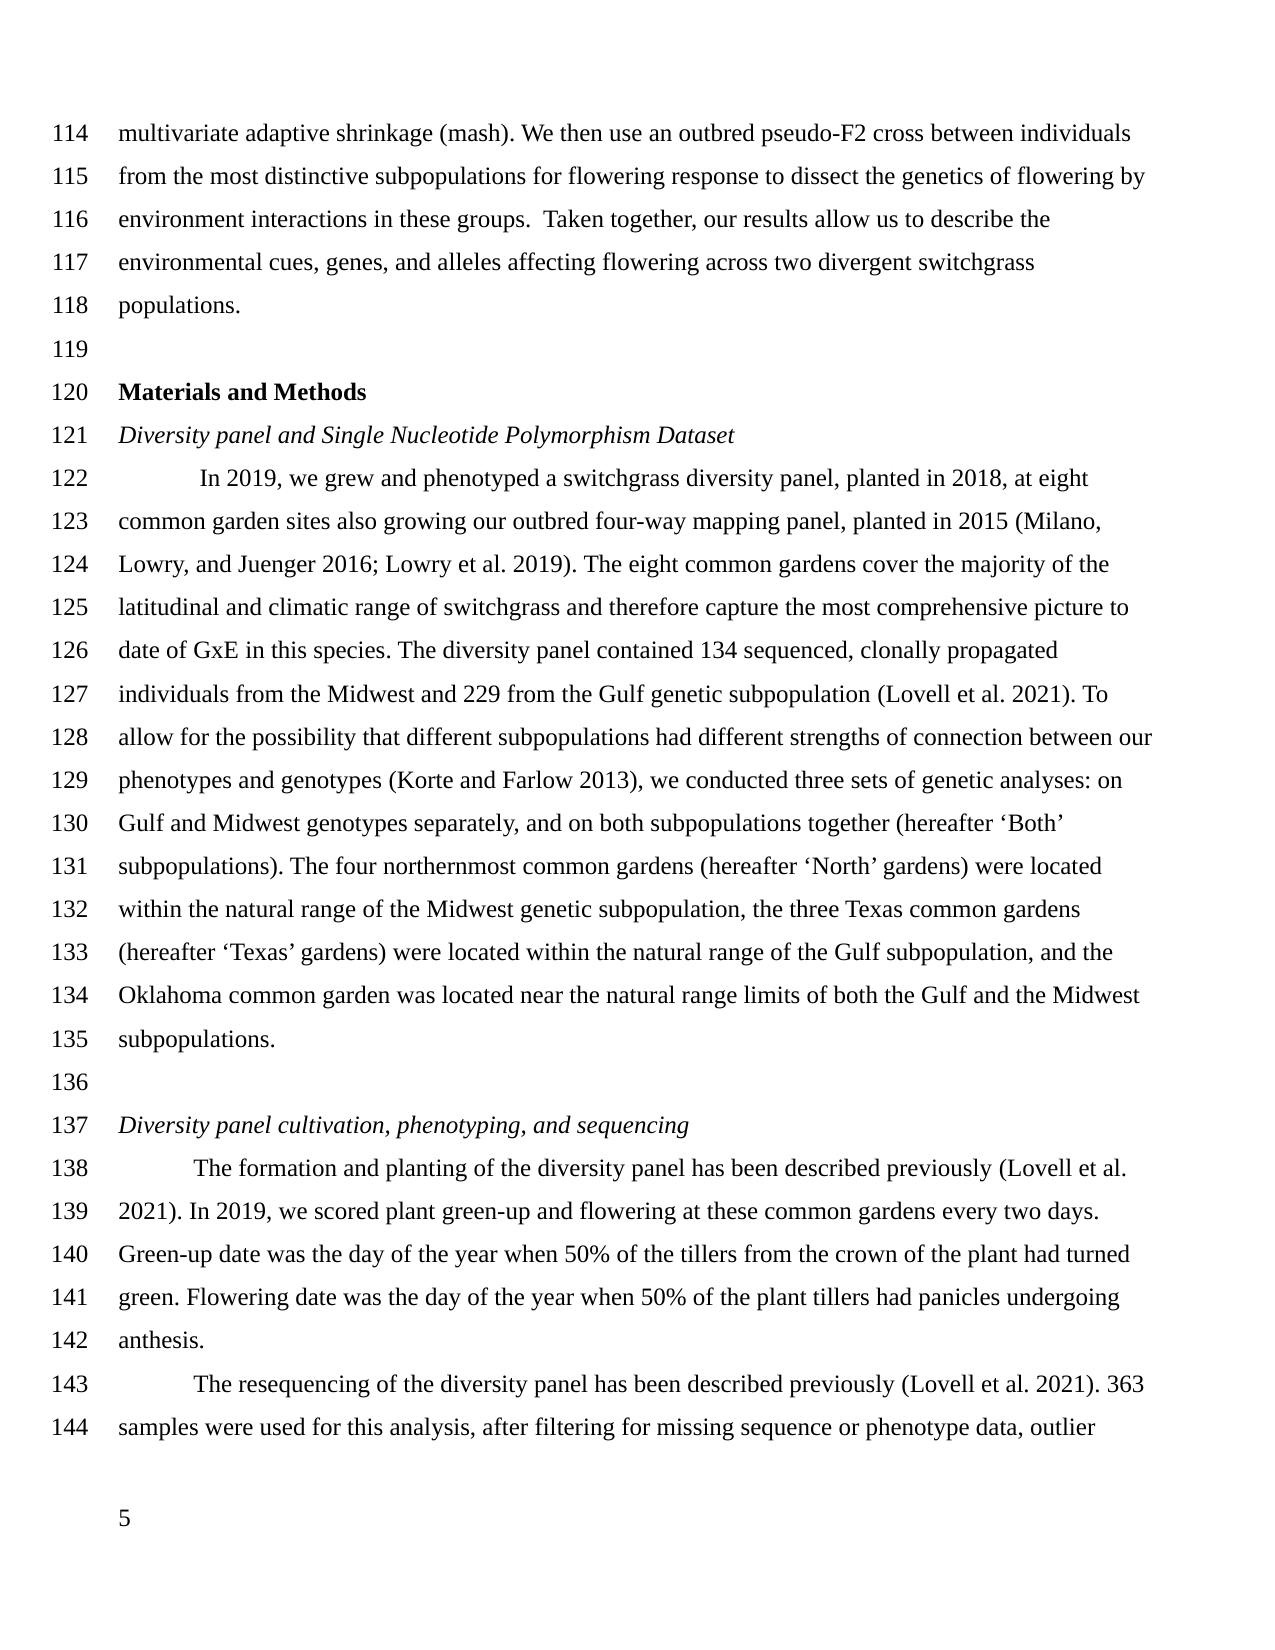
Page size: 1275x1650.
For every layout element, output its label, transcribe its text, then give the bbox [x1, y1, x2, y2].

text The resequencing of the diversity panel has been described previously (Lovell et al. 2021). 363 samples were used for this analysis, after filtering for missing sequence or phenotype data, outlier [118, 1369, 1157, 1441]
text The formation and planting of the diversity panel has been described previously (Lovell et al. 2021). In 2019, we scored plant green-up and flowering at these common gardens every two days. Green-up date was the day of the year when 50% of the tillers from the crown of the plant had turned green. Flowering date was the day of the year when 50% of the plant tillers had panicles undergoing anthesis. [118, 1153, 1157, 1354]
text In 2019, we grew and phenotyped a switchgrass diversity panel, planted in 2018, at eight common garden sites also growing our outbred four-way mapping panel, planted in 2015 (Milano, Lowry, and Juenger 2016; Lowry et al. 2019). The eight common gardens cover the majority of the latitudinal and climatic range of switchgrass and therefore capture the most comprehensive picture to date of GxE in this species. The diversity panel contained 134 sequenced, clonally propagated individuals from the Midwest and 229 from the Gulf genetic subpopulation (Lovell et al. 2021). To allow for the possibility that different subpopulations had different strengths of connection between our phenotypes and genotypes (Korte and Farlow 2013), we conducted three sets of genetic analyses: on Gulf and Midwest genotypes separately, and on both subpopulations together (hereafter ‘Both’ subpopulations). The four northernmost common gardens (hereafter ‘North’ gardens) were located within the natural range of the Midwest genetic subpopulation, the three Texas common gardens (hereafter ‘Texas’ gardens) were located within the natural range of the Gulf subpopulation, and the Oklahoma common garden was located near the natural range limits of both the Gulf and the Midwest subpopulations. [118, 463, 1157, 1052]
text Diversity panel cultivation, phenotyping, and sequencing [118, 1110, 1157, 1139]
text multivariate adaptive shrinkage (mash). We then use an outbred pseudo-F2 cross between individuals from the most distinctive subpopulations for flowering response to dissect the genetics of flowering by environment interactions in these groups. Taken together, our results allow us to describe the environmental cues, genes, and alleles affecting flowering across two divergent switchgrass populations. [118, 118, 1157, 319]
text Diversity panel and Single Nucleotide Polymorphism Dataset [118, 420, 1157, 449]
text Materials and Methods [118, 377, 1157, 406]
